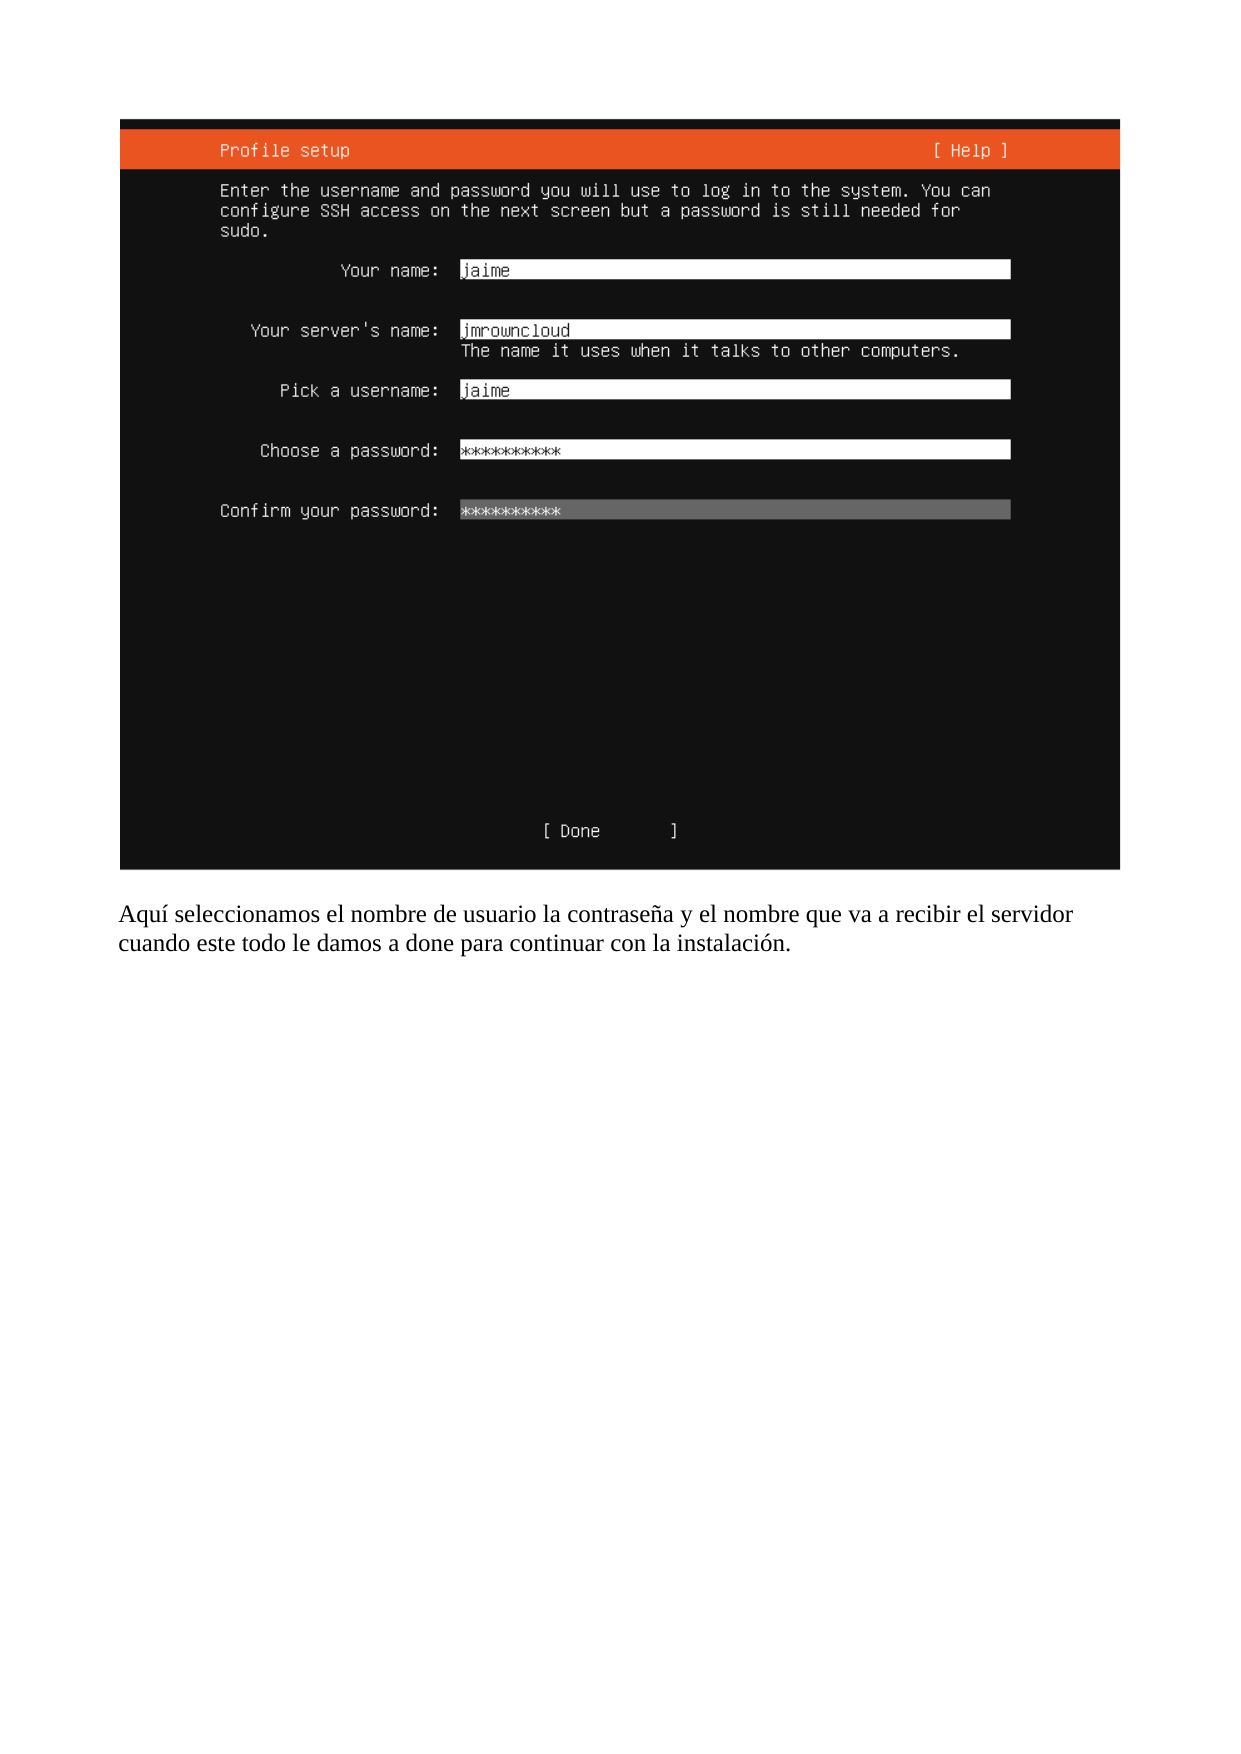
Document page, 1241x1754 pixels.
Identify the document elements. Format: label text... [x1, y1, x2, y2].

text Aquí seleccionamos el nombre de usuario la contraseña y el nombre que va a recibir el servidor cuando este todo le damos a done para continuar con la instalación. [118, 899, 1122, 957]
picture [120, 118, 1121, 871]
